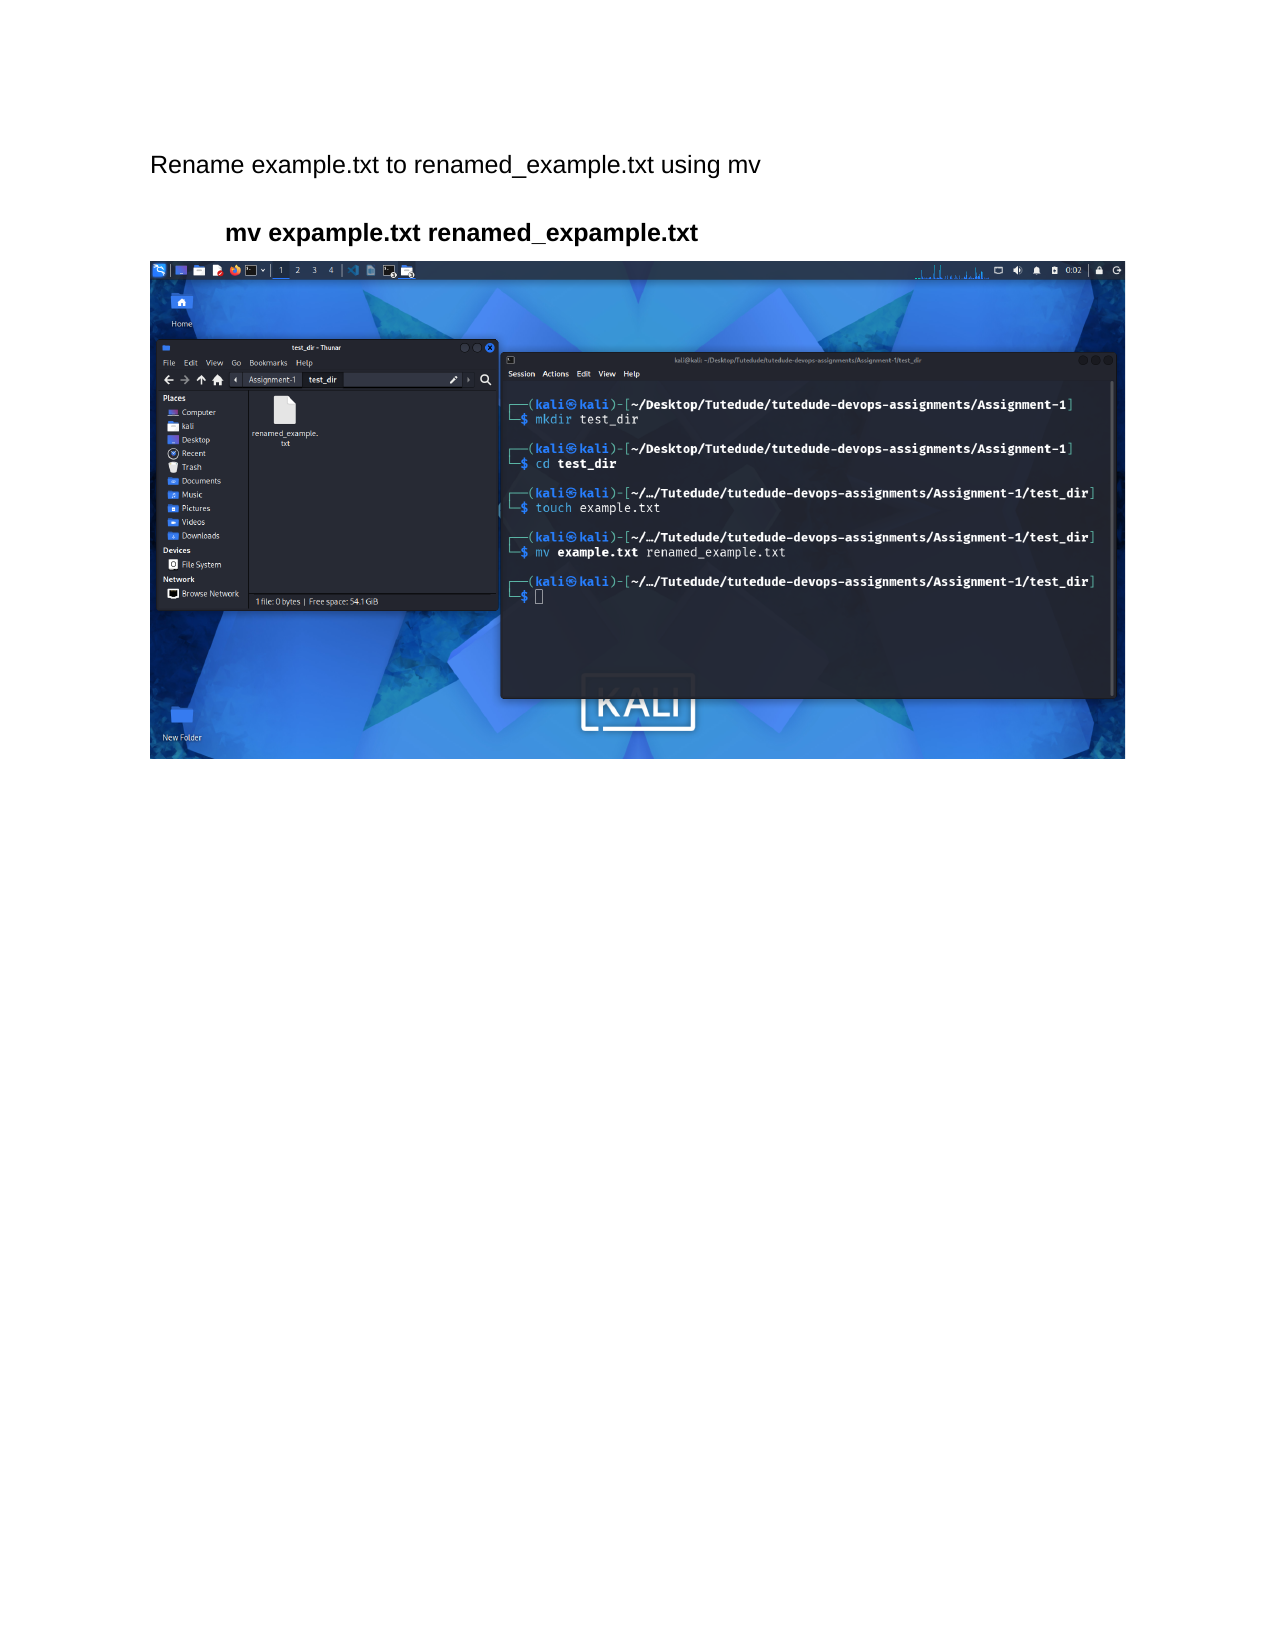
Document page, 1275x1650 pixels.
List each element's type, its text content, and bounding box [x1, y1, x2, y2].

text mv expample.txt renamed_expample.txt [150, 218, 1125, 247]
picture [150, 261, 1125, 759]
text Rename example.txt to renamed_example.txt using mv [150, 150, 1125, 179]
